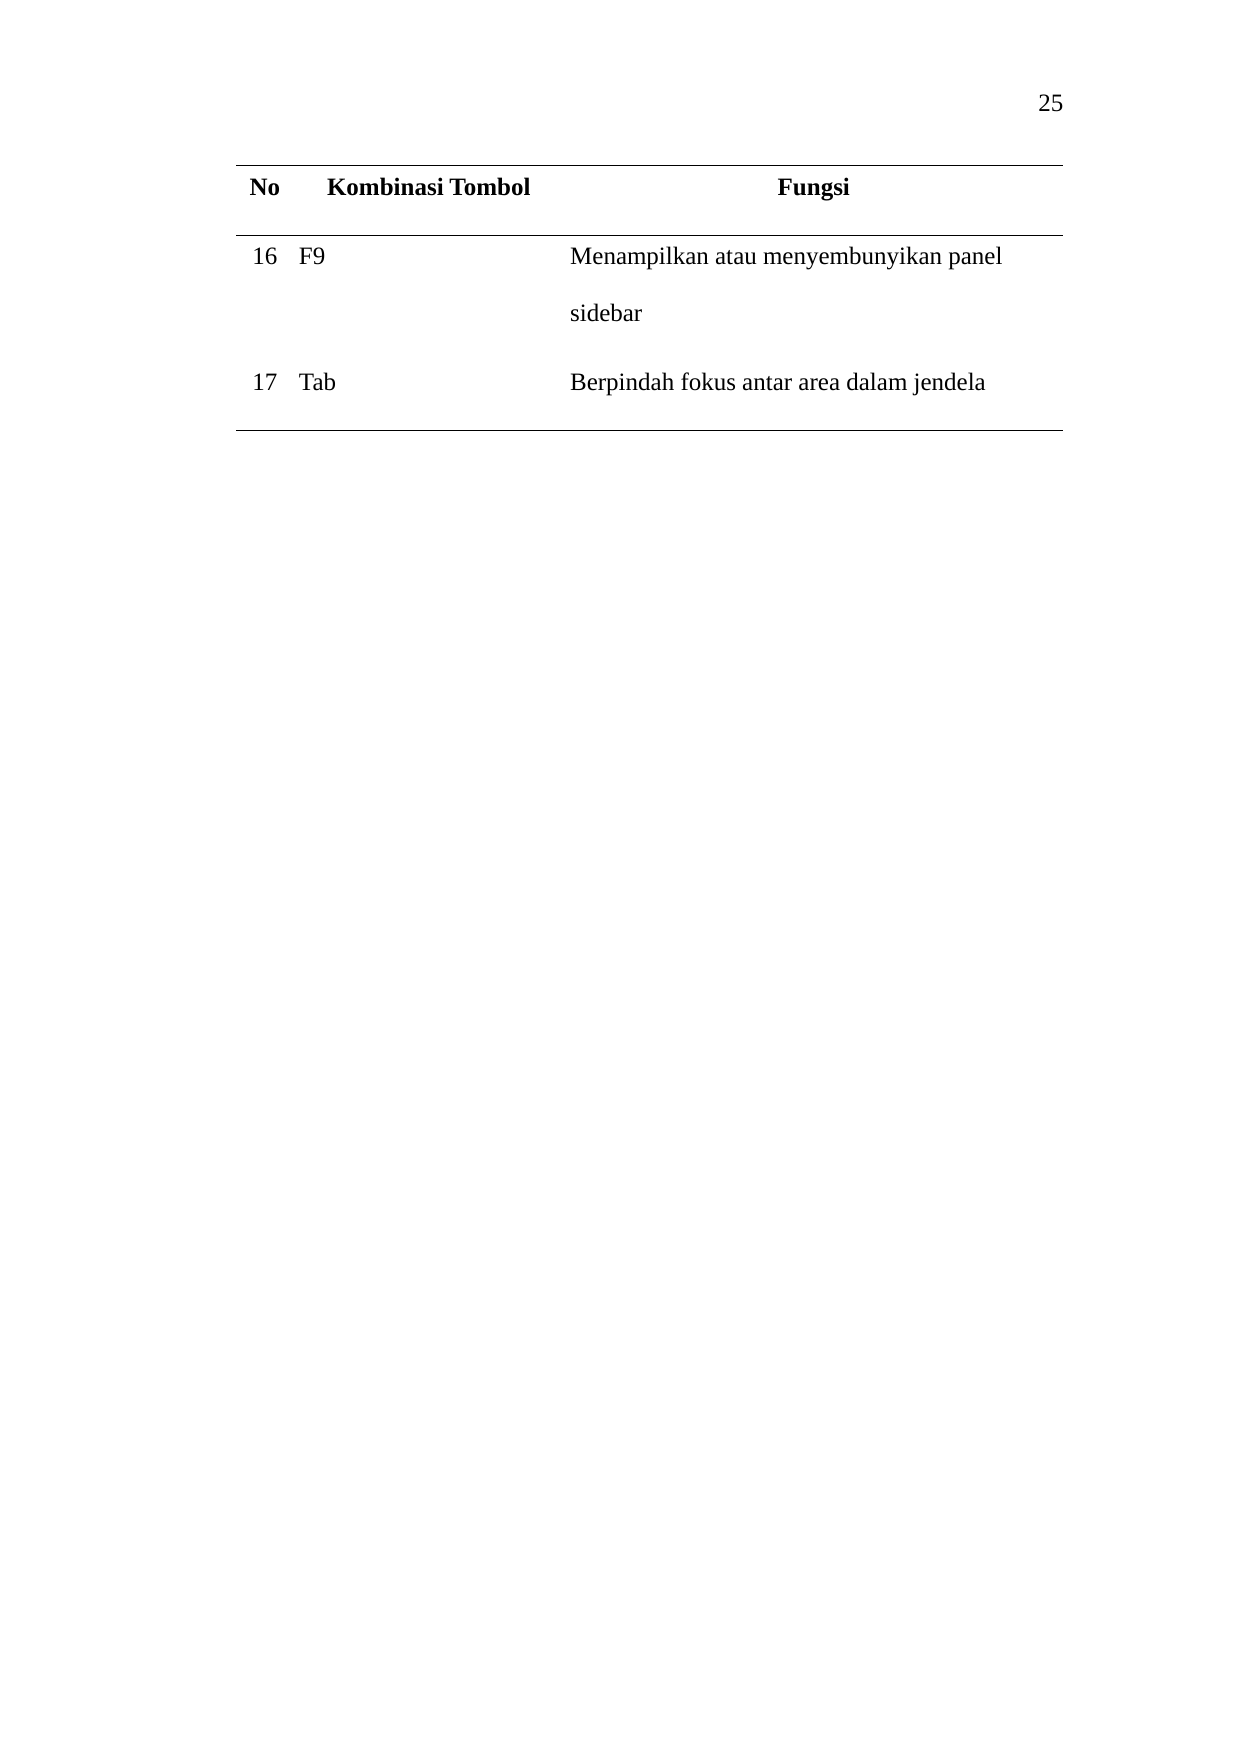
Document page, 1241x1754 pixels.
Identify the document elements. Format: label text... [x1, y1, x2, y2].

table_header Fungsi [564, 166, 1063, 235]
table_cell 17 [236, 362, 293, 430]
table_header No [236, 166, 293, 235]
table_header Kombinasi Tombol [293, 166, 564, 235]
table_cell 16 [236, 236, 293, 362]
table_cell F9 [293, 236, 564, 362]
table_cell Berpindah fokus antar area dalam jendela [564, 362, 1063, 430]
table_cell Menampilkan atau menyembunyikan panel sidebar [564, 236, 1063, 362]
table_cell Tab [293, 362, 564, 430]
